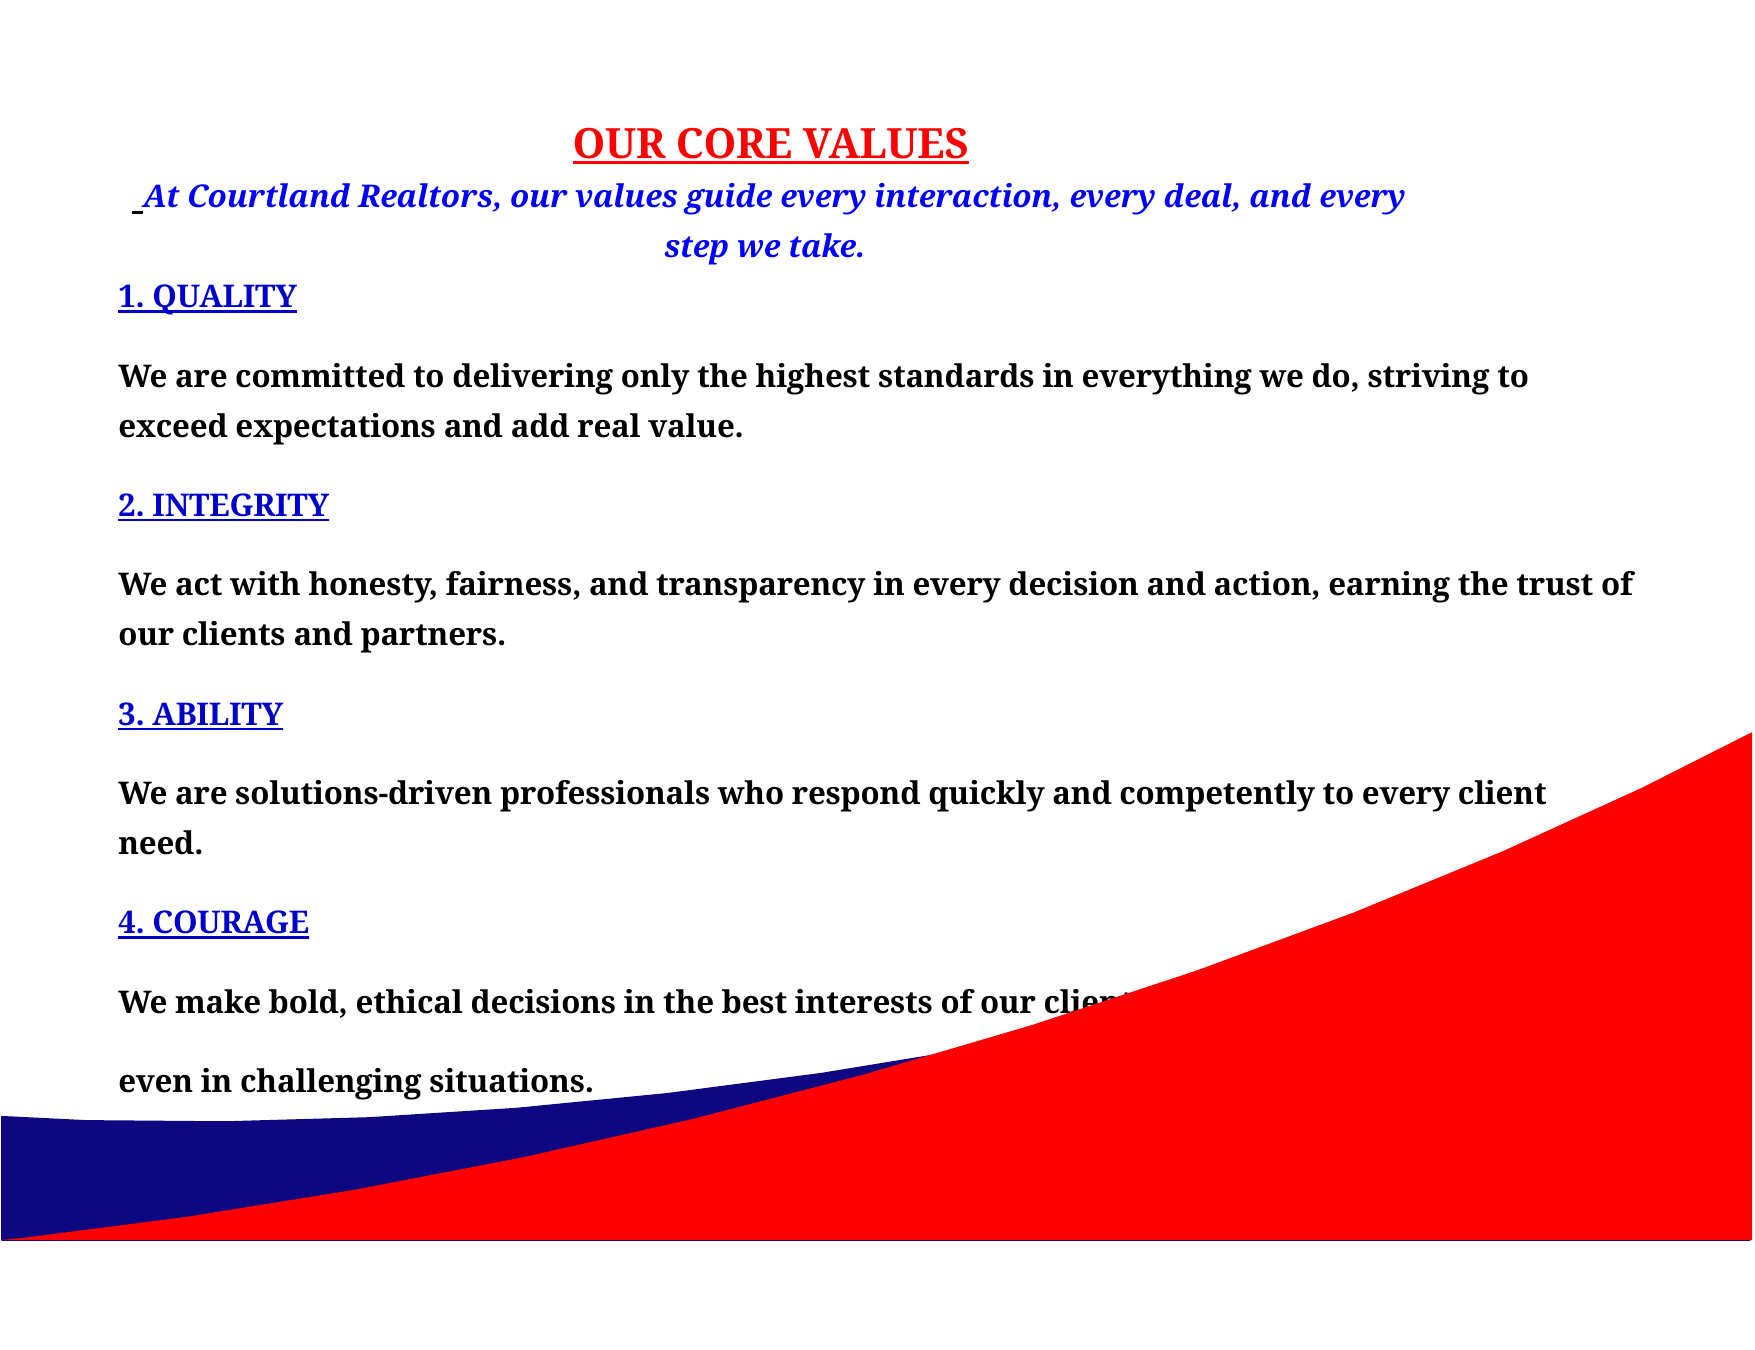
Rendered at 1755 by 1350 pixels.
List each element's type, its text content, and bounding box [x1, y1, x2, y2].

text We act with honesty, fairness, and transparency in every decision and action, earning the trust of our clients and partners. [118, 556, 1637, 656]
subtitle 3. ABILITY [118, 685, 1637, 735]
text We make bold, ethical decisions in the best interests of our clients, [118, 973, 1186, 1023]
subtitle 4. COURAGE [118, 894, 1396, 944]
text OUR CORE VALUES At Courtland Realtors, our values guide every interaction, every deal, and every step we take. [119, 118, 1422, 268]
subtitle 2. INTEGRITY [118, 476, 1637, 526]
subtitle 1. QUALITY [118, 268, 1637, 318]
text even in challenging situations. [118, 1052, 937, 1102]
text We are committed to delivering only the highest standards in everything we do, striving to exceed expectations and add real value. [118, 347, 1637, 447]
text We are solutions-driven professionals who respond quickly and competently to every client need. [118, 764, 1637, 864]
